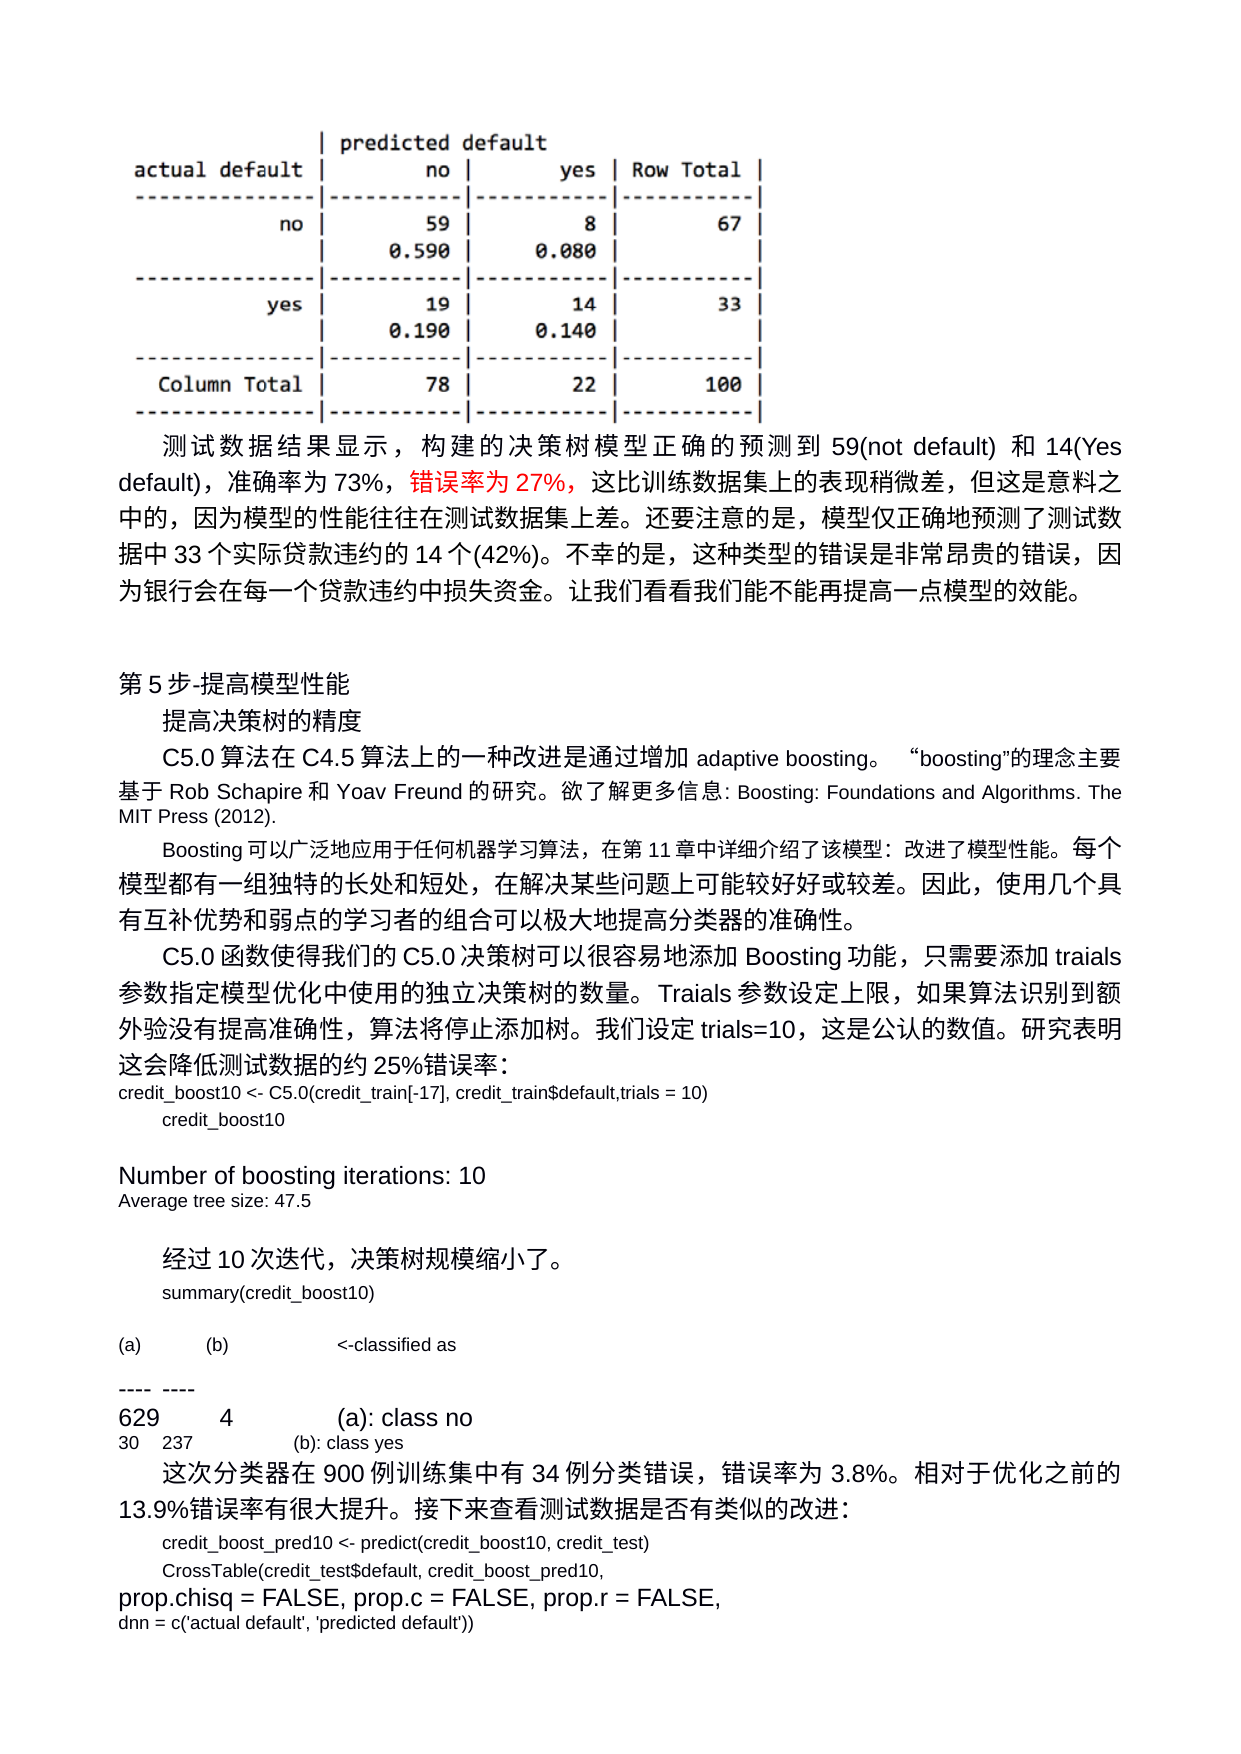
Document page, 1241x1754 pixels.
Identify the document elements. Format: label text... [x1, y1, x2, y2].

text C5.0算法在C4.5算法上的一种改进是通过增加adaptive boosting。 “boosting”的理念主要基于Rob Schapire和Yoav Freund的研究。欲了解更多信息: Boosting: Foundations and Algorithms. The MIT Press (2012). [118, 737, 1122, 828]
text 经过10次迭代，决策树规模缩小了。 [118, 1240, 1122, 1276]
text summary(credit_boost10) [118, 1276, 1122, 1305]
text credit_boost10 <- C5.0(credit_train[-17], credit_train$default,trials = 10) [118, 1082, 1122, 1103]
text 这次分类器在900例训练集中有34例分类错误，错误率为3.8%。相对于优化之前的13.9%错误率有很大提升。接下来查看测试数据是否有类似的改进： [118, 1453, 1122, 1526]
list (b) <-classified as [118, 1334, 1122, 1355]
text credit_boost_pred10 <- predict(credit_boost10, credit_test) [118, 1526, 1122, 1554]
text dnn = c('actual default', 'predicted default')) [118, 1612, 1122, 1633]
text Number of boosting iterations: 10 [118, 1161, 1122, 1189]
text Boosting可以广泛地应用于任何机器学习算法，在第11章中详细介绍了该模型：改进了模型性能。每个模型都有一组独特的长处和短处，在解决某些问题上可能较好好或较差。因此，使用几个具有互补优势和弱点的学习者的组合可以极大地提高分类器的准确性。 [118, 828, 1122, 937]
text 第5步-提高模型性能 [118, 665, 1122, 701]
text Average tree size: 47.5 [118, 1189, 1122, 1211]
text C5.0函数使得我们的C5.0决策树可以很容易地添加Boosting功能，只需要添加traials参数指定模型优化中使用的独立决策树的数量。Traials参数设定上限，如果算法识别到额外验没有提高准确性，算法将停止添加树。我们设定trials=10，这是公认的数值。研究表明，这会降低测试数据的约25%错误率： [118, 937, 1122, 1082]
text 测试数据结果显示，构建的决策树模型正确的预测到59(not default) 和14(Yes default)，准确率为73%，错误率为27%，这比训练数据集上的表现稍微差，但这是意料之中的，因为模型的性能往往在测试数据集上差。还要注意的是，模型仅正确地预测了测试数据中33个实际贷款违约的14个(42%)。不幸的是，这种类型的错误是非常昂贵的错误，因为银行会在每一个贷款违约中损失资金。让我们看看我们能不能再提高一点模型的效能。 [118, 426, 1122, 607]
text CrossTable(credit_test$default, credit_boost_pred10, [118, 1554, 1122, 1583]
text ---- ---- [118, 1374, 1122, 1403]
text 30 237 (b): class yes [118, 1432, 1122, 1453]
text 提高决策树的精度 [118, 701, 1122, 737]
text 629 4 (a): class no [118, 1403, 1122, 1432]
text prop.chisq = FALSE, prop.c = FALSE, prop.r = FALSE, [118, 1583, 1122, 1612]
text credit_boost10 [118, 1103, 1122, 1132]
